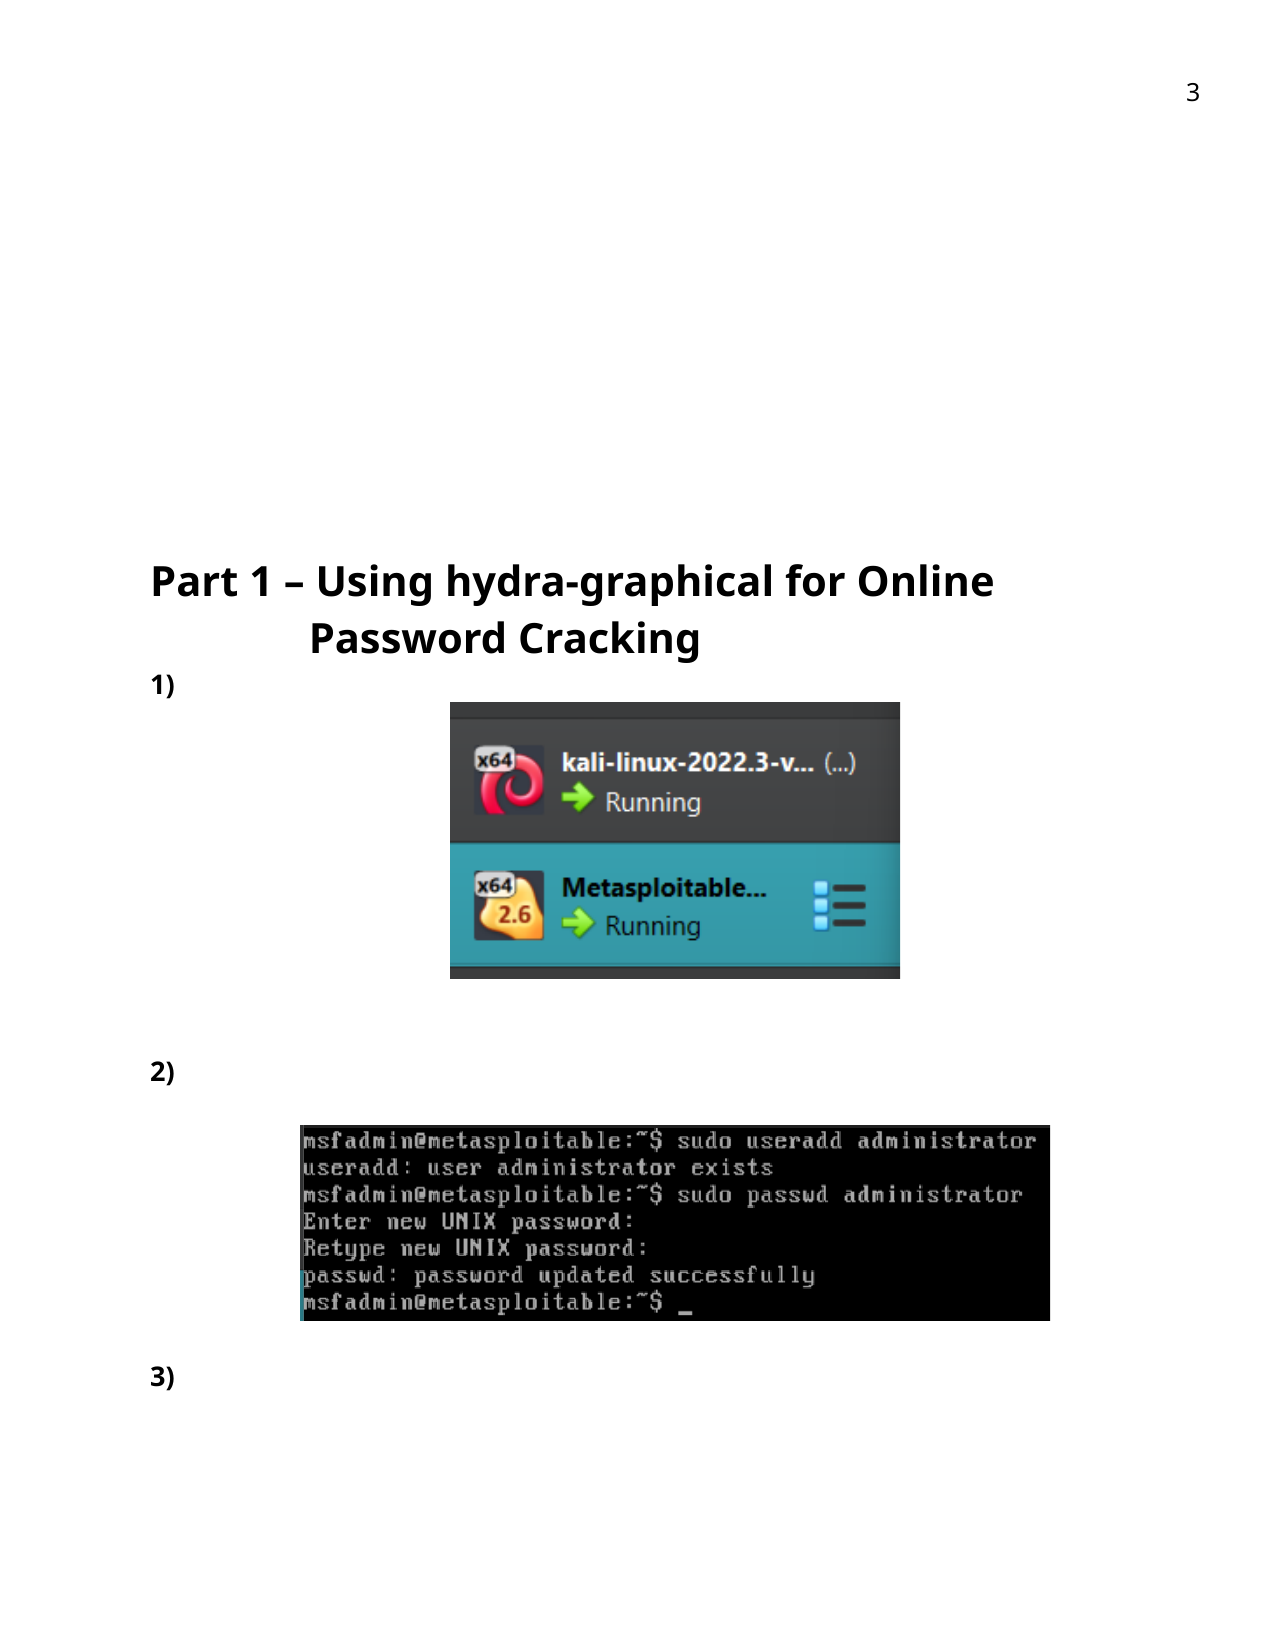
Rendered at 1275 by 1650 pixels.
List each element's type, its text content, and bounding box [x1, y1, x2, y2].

text Part 1 – Using hydra-graphical for Online [150, 552, 1200, 609]
text 2) [150, 1052, 1200, 1089]
text Password Cracking [150, 609, 1200, 665]
picture [450, 702, 901, 979]
text 3) [150, 1358, 1200, 1394]
picture [300, 1125, 1050, 1321]
text 1) [150, 665, 1200, 702]
